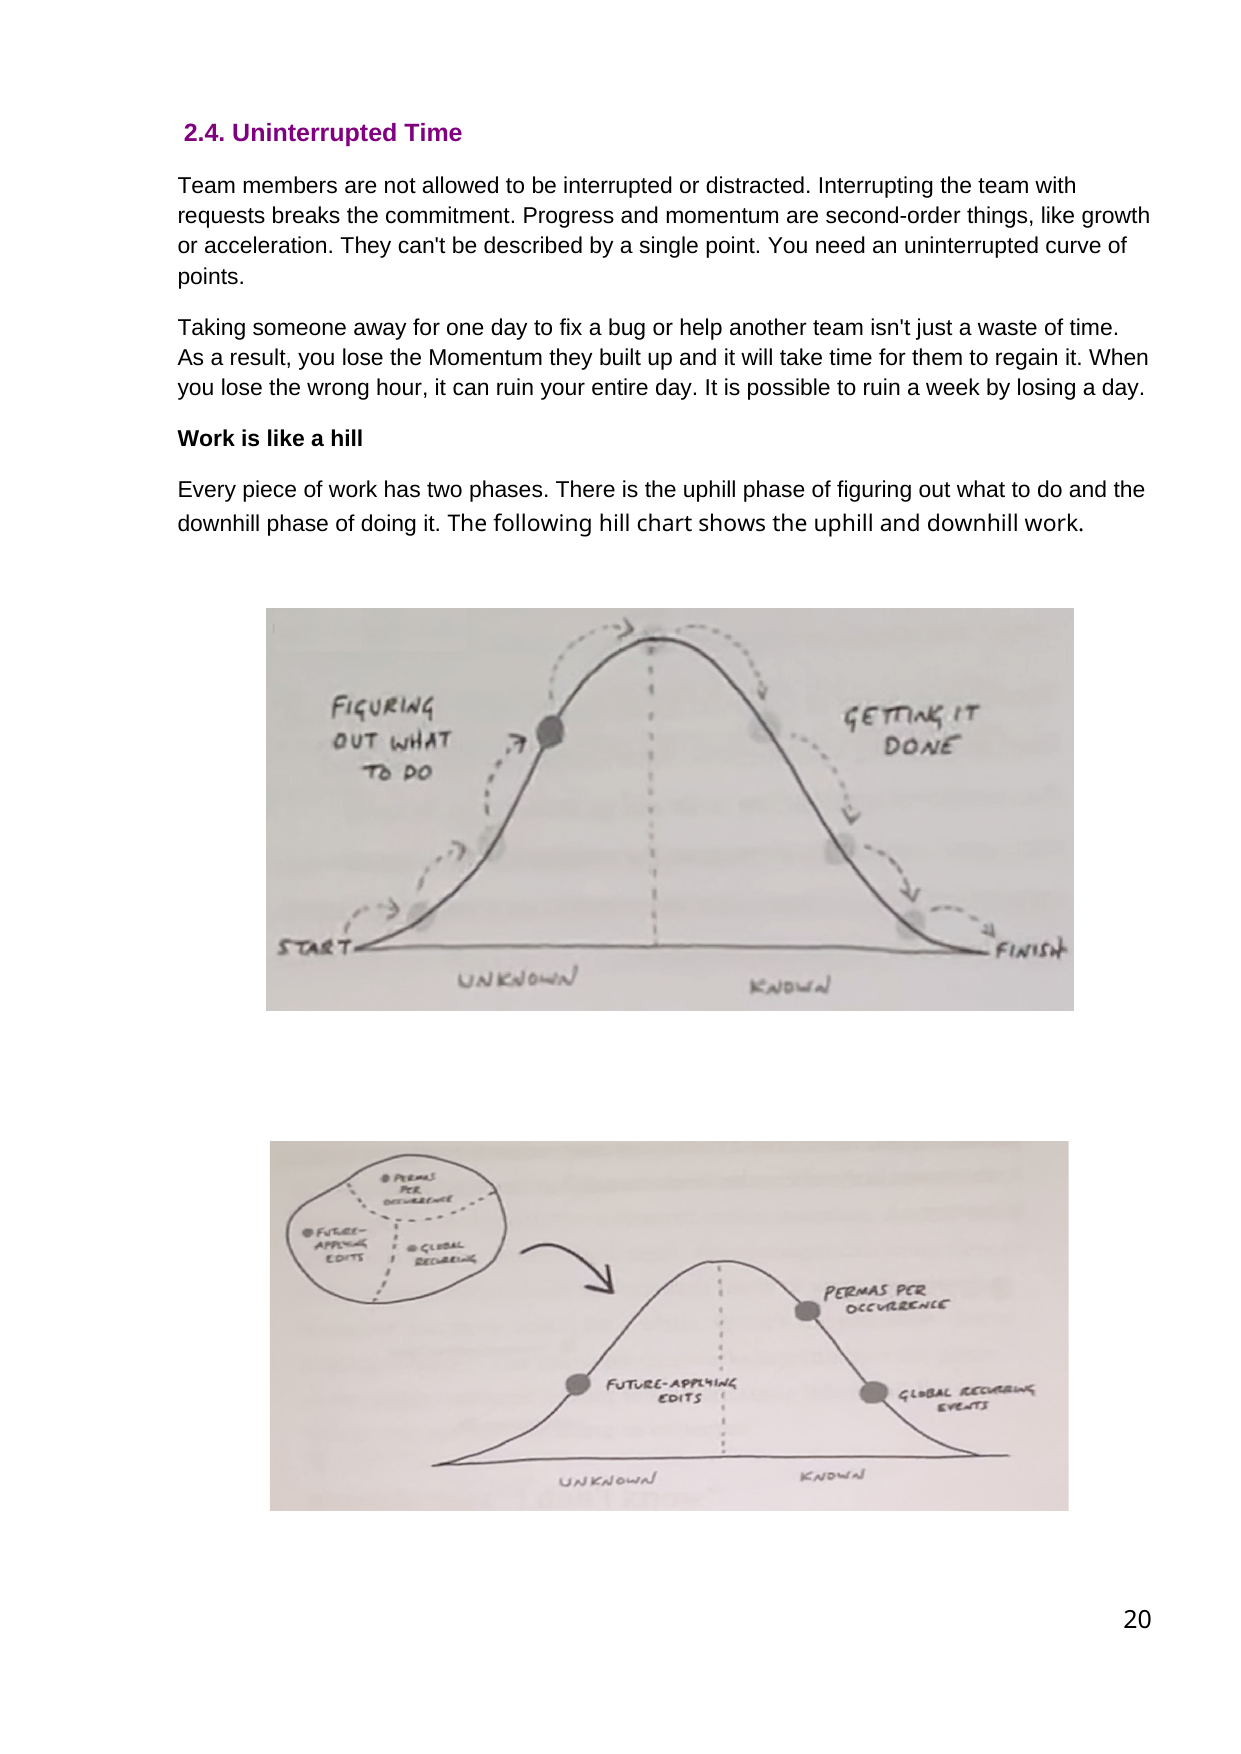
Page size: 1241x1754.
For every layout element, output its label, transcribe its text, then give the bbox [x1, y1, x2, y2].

subtitle 2.4. Uninterrupted Time [177, 118, 1152, 147]
text Work is like a hill [177, 425, 1152, 451]
text Team members are not allowed to be interrupted or distracted. Interrupting the team with requests breaks the commitment. Progress and momentum are second-order things, like growth or acceleration. They can't be described by a single point. You need an uninterrupted curve of points. [177, 172, 1152, 289]
text Every piece of work has two phases. There is the uphill phase of figuring out what to do and the downhill phase of doing it. The following hill chart shows the uphill and downhill work. [177, 476, 1152, 538]
picture [266, 608, 1074, 1011]
text Taking someone away for one day to fix a bug or help another team isn't just a waste of time. As a result, you lose the Momentum they built up and it will take time for them to regain it. When you lose the wrong hour, it can ruin your entire day. It is possible to ruin a week by losing a day. [177, 314, 1152, 400]
picture [269, 1141, 1069, 1511]
